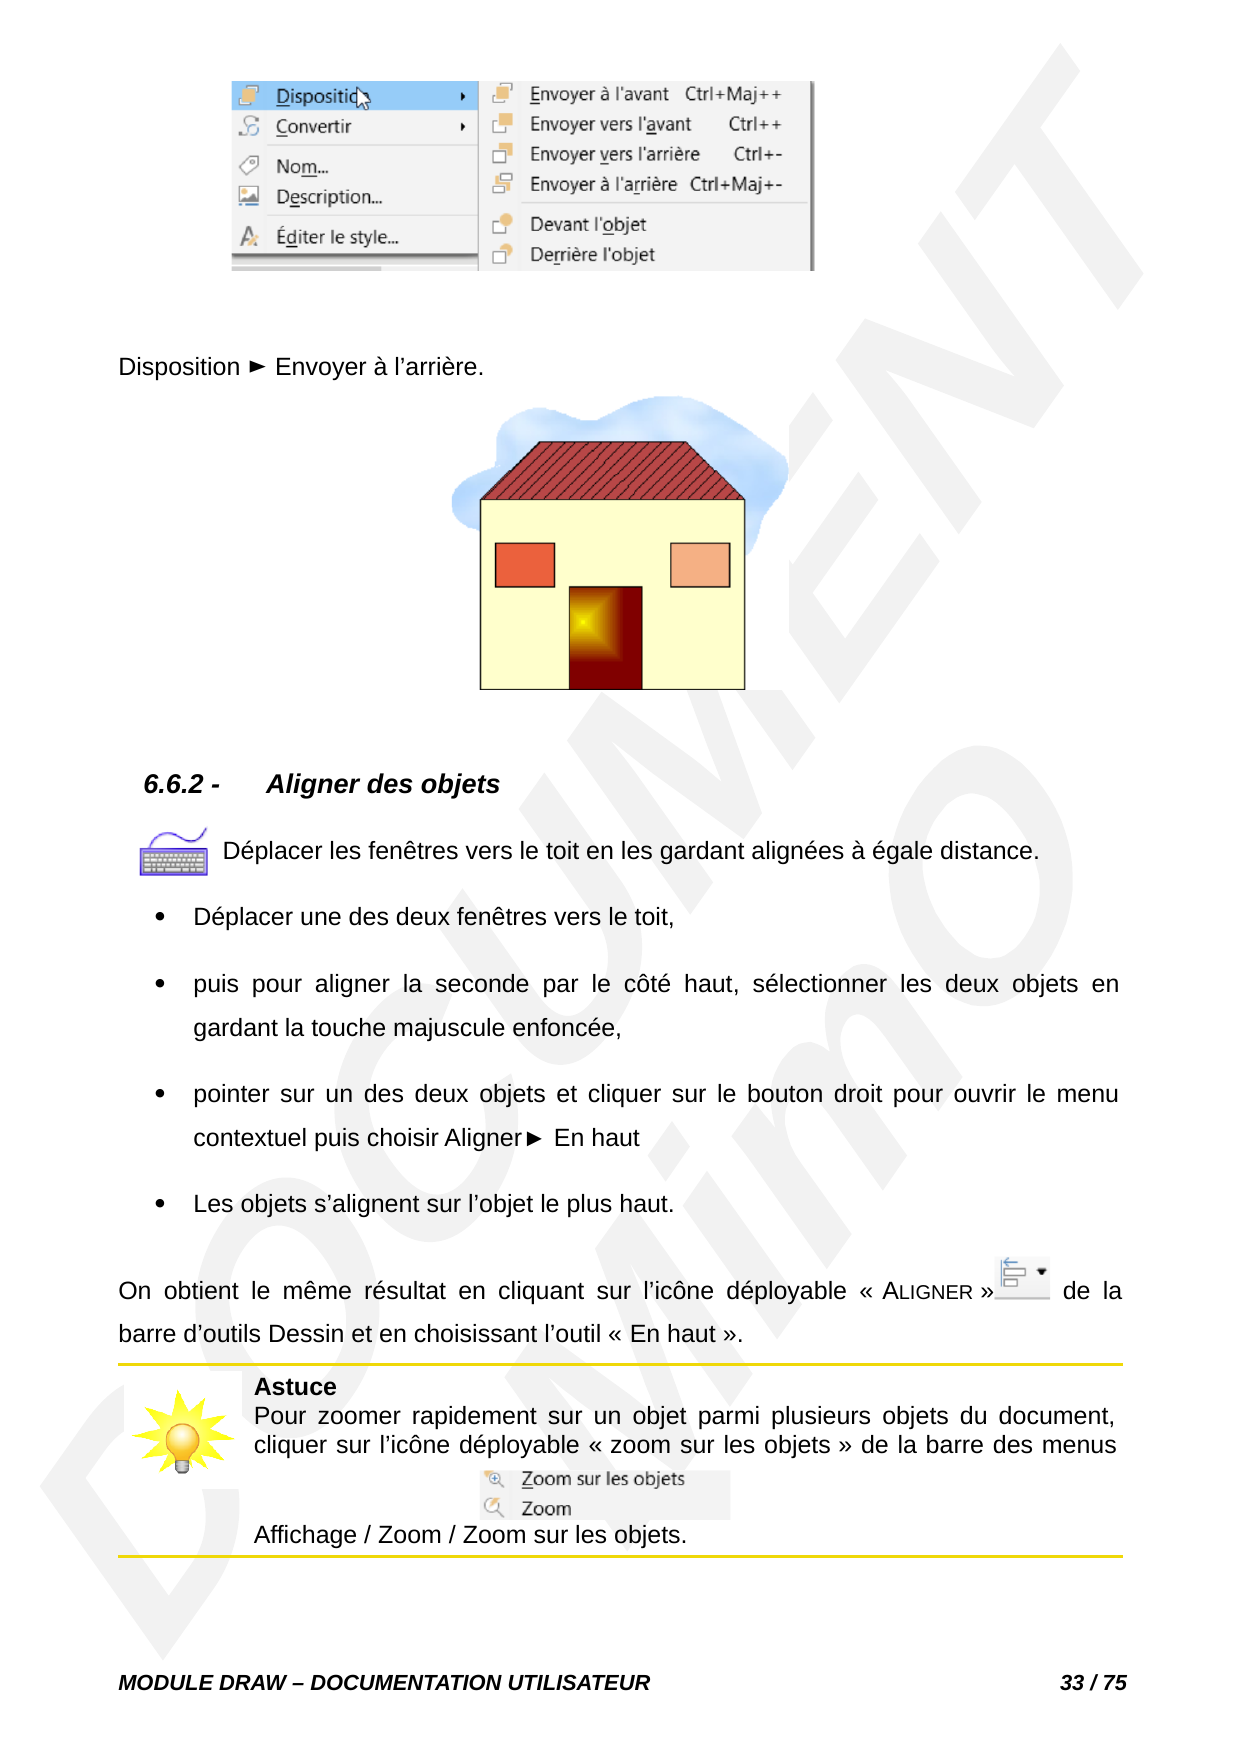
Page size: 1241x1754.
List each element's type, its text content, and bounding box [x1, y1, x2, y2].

picture [231, 81, 815, 271]
list puis pour aligner la seconde par le côté haut, sélectionner les deux objets en gardant la touche majuscule enfoncée, [156, 969, 1122, 1041]
picture [136, 815, 211, 890]
picture [479, 1470, 731, 1520]
subtitle Aligner des objets [143, 768, 1122, 799]
list Déplacer une des deux fenêtres vers le toit, [156, 902, 1122, 931]
picture [994, 1256, 1051, 1300]
table_header Astuce Pour zoomer rapidement sur un objet parmi plusieurs objets du document, cliquer sur l’icône déployable « zoom sur les objets » de la barre des menus Affichage / Zoom / Zoom sur les objets. [248, 1366, 1123, 1554]
picture [451, 395, 789, 690]
picture [124, 1371, 242, 1490]
list Les objets s’alignent sur l’objet le plus haut. [156, 1189, 1122, 1218]
text Disposition ► Envoyer à l’arrière. [118, 352, 1122, 381]
list pointer sur un des deux objets et cliquer sur le bouton droit pour ouvrir le menu contextuel puis choisir Aligner► En haut [156, 1079, 1122, 1151]
text On obtient le même résultat en cliquant sur l’icône déployable « Aligner » de la barre d’outils Dessin et en choisissant l’outil « En haut ». [118, 1256, 1122, 1348]
table_header [118, 1366, 248, 1554]
text Déplacer les fenêtres vers le toit en les gardant alignées à égale distance. [211, 836, 1122, 864]
